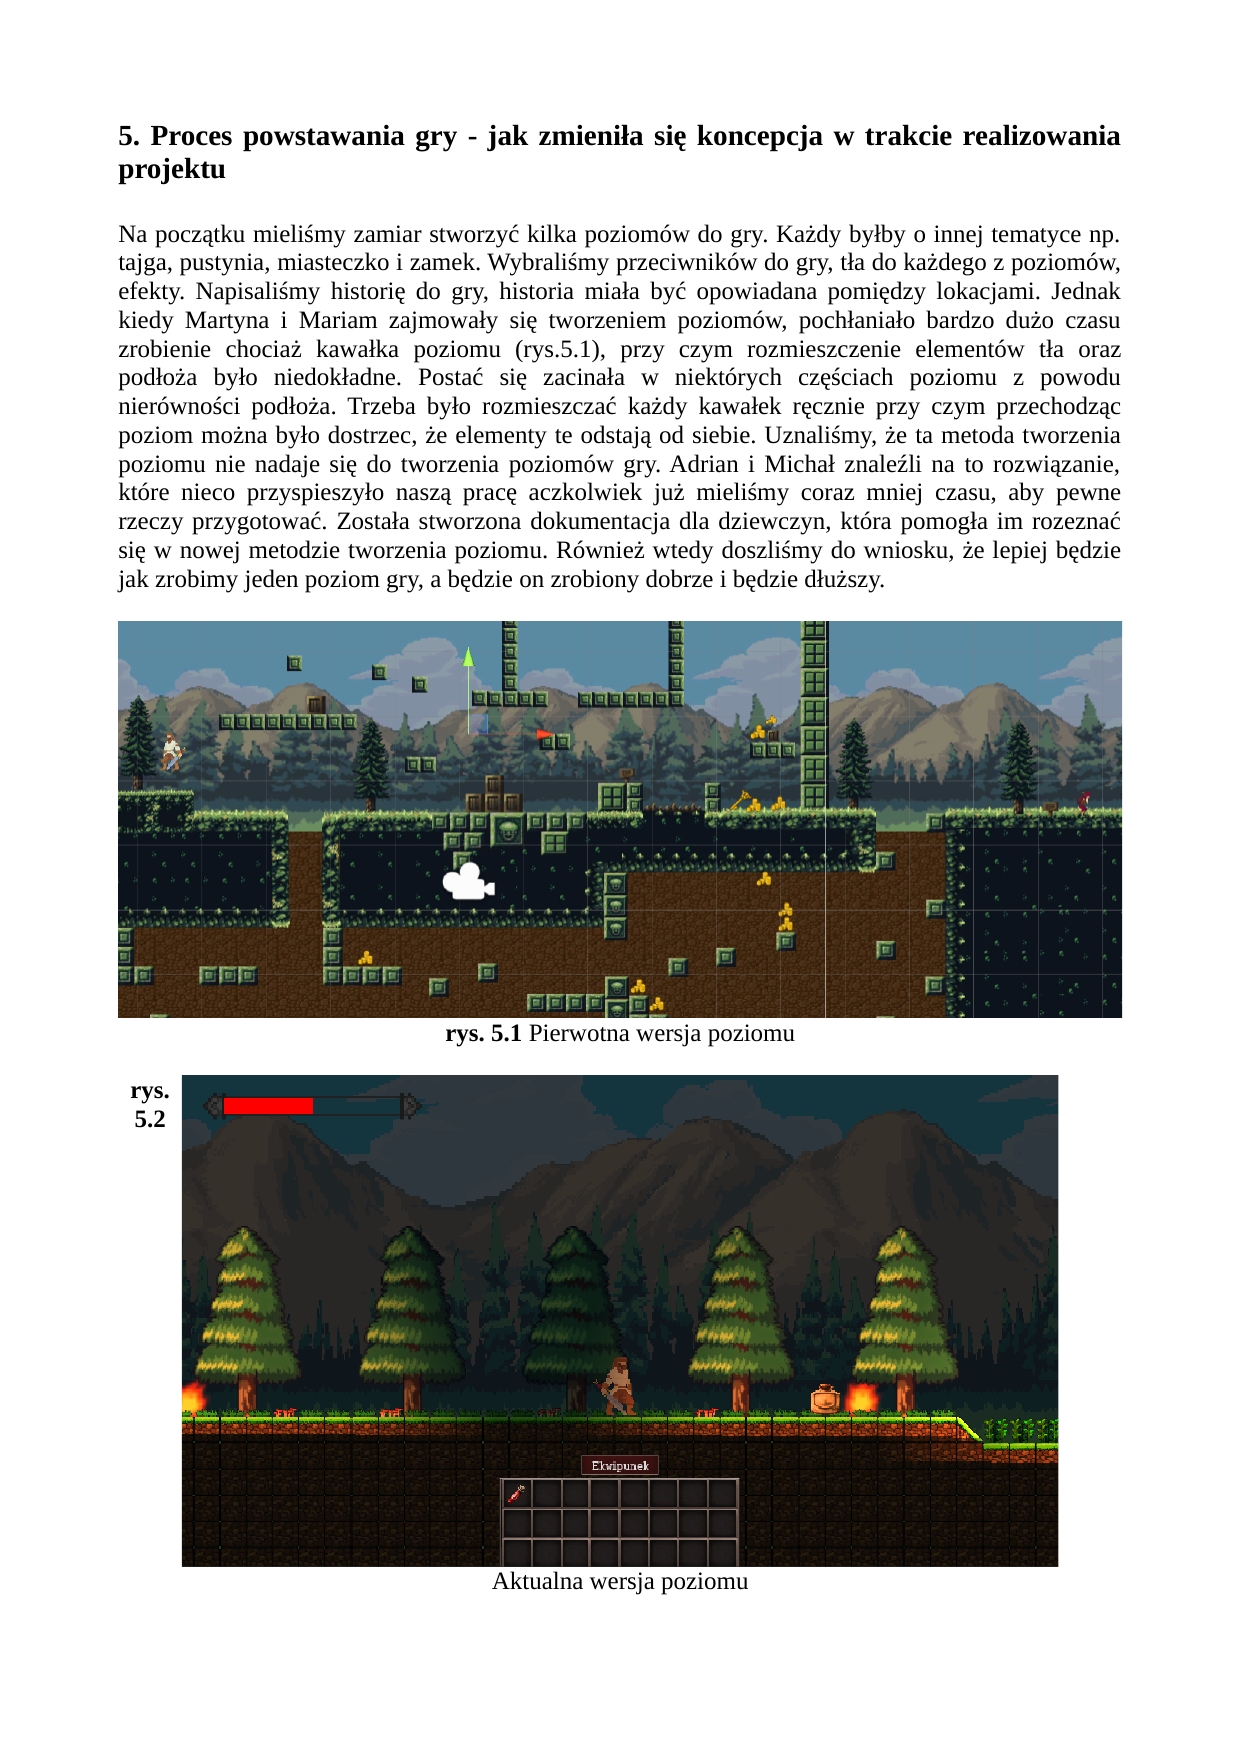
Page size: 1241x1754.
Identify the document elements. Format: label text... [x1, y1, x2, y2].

text rys. 5.1 Pierwotna wersja poziomu [118, 1018, 1122, 1046]
text Na początku mieliśmy zamiar stworzyć kilka poziomów do gry. Każdy byłby o innej tematyce np. tajga, pustynia, miasteczko i zamek. Wybraliśmy przeciwników do gry, tła do każdego z poziomów, efekty. Napisaliśmy historię do gry, historia miała być opowiadana pomiędzy lokacjami. Jednak kiedy Martyna i Mariam zajmowały się tworzeniem poziomów, pochłaniało bardzo dużo czasu zrobienie chociaż kawałka poziomu (rys.5.1), przy czym rozmieszczenie elementów tła oraz podłoża było niedokładne. Postać się zacinała w niektórych częściach poziomu z powodu nierówności podłoża. Trzeba było rozmieszczać każdy kawałek ręcznie przy czym przechodząc poziom można było dostrzec, że elementy te odstają od siebie. Uznaliśmy, że ta metoda tworzenia poziomu nie nadaje się do tworzenia poziomów gry. Adrian i Michał znaleźli na to rozwiązanie, które nieco przyspieszyło naszą pracę aczkolwiek już mieliśmy coraz mniej czasu, aby pewne rzeczy przygotować. Została stworzona dokumentacja dla dziewczyn, która pomogła im rozeznać się w nowej metodzie tworzenia poziomu. Również wtedy doszliśmy do wniosku, że lepiej będzie jak zrobimy jeden poziom gry, a będzie on zrobiony dobrze i będzie dłuższy. [118, 219, 1122, 592]
picture [118, 621, 1123, 1018]
text rys. 5.2 Aktualna wersja poziomu [118, 1075, 1122, 1595]
text 5. Proces powstawania gry - jak zmieniła się koncepcja w trakcie realizowania projektu [118, 118, 1122, 185]
picture [181, 1075, 1059, 1567]
